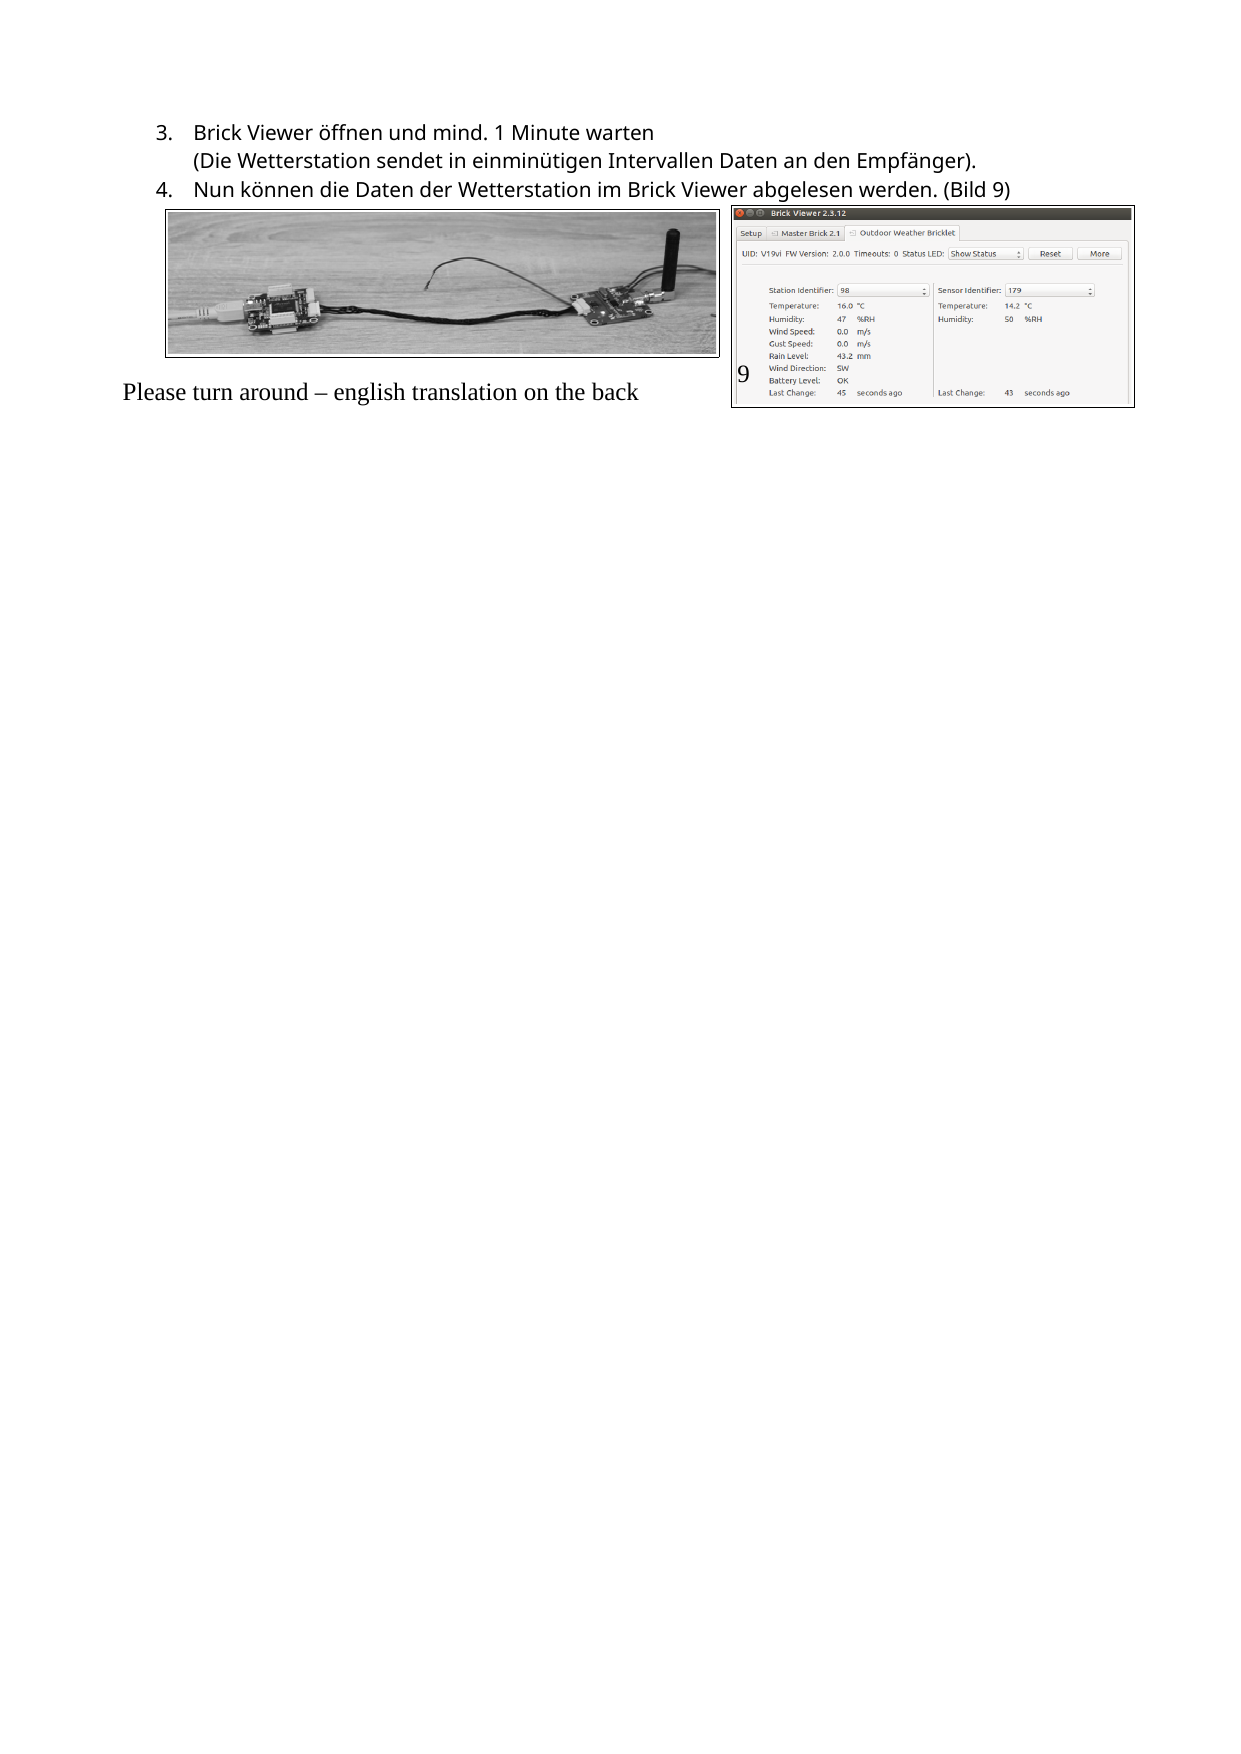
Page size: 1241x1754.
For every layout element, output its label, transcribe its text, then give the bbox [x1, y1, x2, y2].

list Nun können die Daten der Wetterstation im Brick Viewer abgelesen werden. (Bild 9) [156, 175, 1122, 203]
list Brick Viewer öffnen und mind. 1 Minute warten (Die Wetterstation sendet in einminütigen Intervallen Daten an den Empfänger). [156, 118, 1122, 175]
picture [733, 208, 1132, 404]
list Nun können die Daten der Wetterstation im Brick Viewer abgelesen werden. (Bild 9) [732, 206, 1134, 407]
